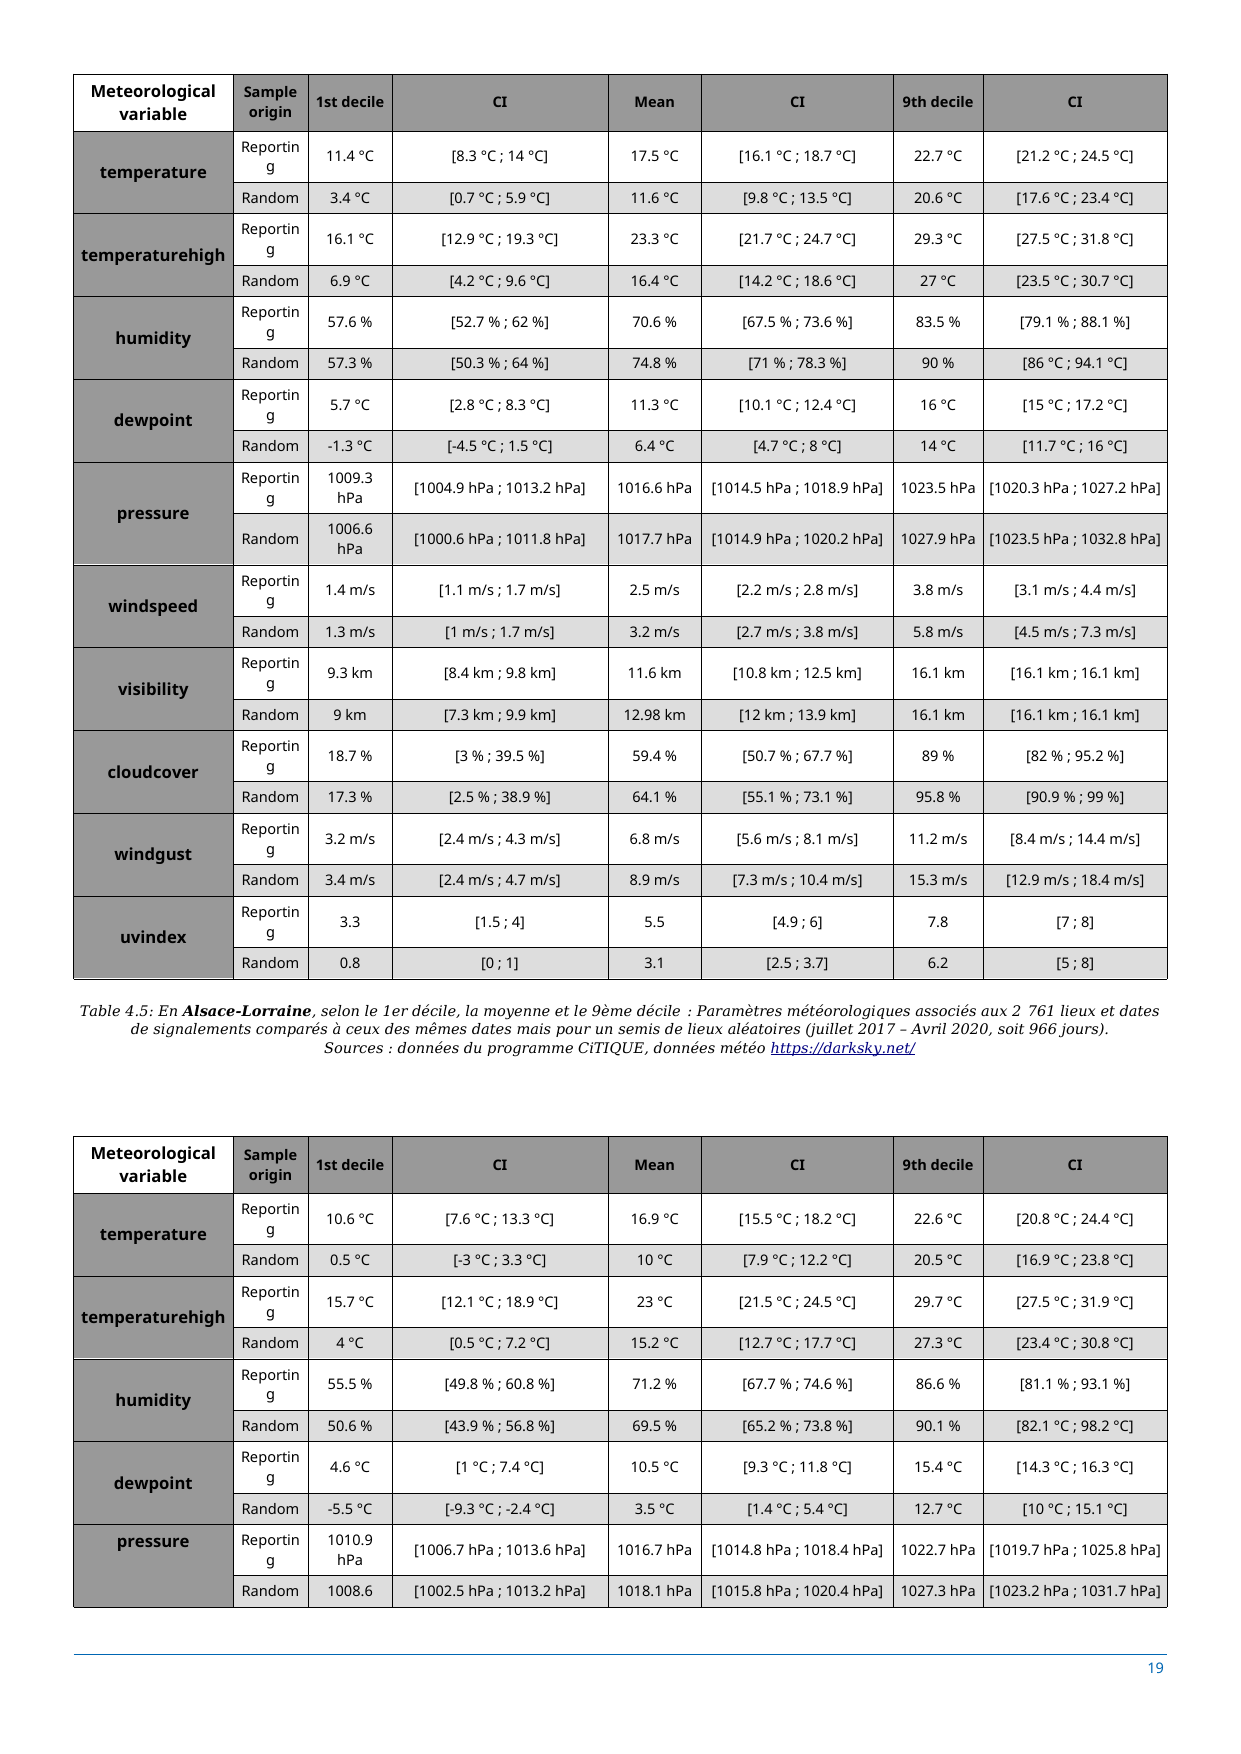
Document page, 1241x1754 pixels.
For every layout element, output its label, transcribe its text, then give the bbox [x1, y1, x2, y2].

table_cell [23.4 °C ; 30.8 °C] [984, 1328, 1167, 1358]
table_cell [1006.7 hPa ; 1013.6 hPa] [393, 1525, 608, 1575]
table_cell 11.6 km [609, 648, 701, 699]
table_cell 11.6 °C [609, 183, 701, 213]
table_cell 1006.6 hPa [309, 514, 392, 564]
table_cell 8.9 m/s [609, 865, 701, 896]
table_cell 3.2 m/s [609, 617, 701, 647]
table_cell 57.6 % [309, 297, 392, 347]
table_cell [0 ; 1] [393, 948, 608, 978]
table_cell Random [234, 1576, 308, 1607]
table_cell [10.1 °C ; 12.4 °C] [702, 380, 893, 430]
table_cell 15.2 °C [609, 1328, 701, 1358]
table_cell Reporting [234, 1360, 308, 1410]
table_cell windgust [74, 814, 233, 896]
table_cell Random [234, 617, 308, 647]
table_cell 17.3 % [309, 782, 392, 813]
table_cell [1000.6 hPa ; 1011.8 hPa] [393, 514, 608, 564]
table_cell [15 °C ; 17.2 °C] [984, 380, 1167, 430]
table_cell [-9.3 °C ; -2.4 °C] [393, 1494, 608, 1524]
table_cell pressure [74, 1525, 233, 1607]
table_cell [1.5 ; 4] [393, 897, 608, 947]
table_cell [-4.5 °C ; 1.5 °C] [393, 431, 608, 462]
table_cell Reporting [234, 566, 308, 616]
table_cell 22.7 °C [894, 132, 983, 182]
table_cell [1020.3 hPa ; 1027.2 hPa] [984, 463, 1167, 513]
table_cell [16.1 km ; 16.1 km] [984, 648, 1167, 699]
table_cell 1.4 m/s [309, 566, 392, 616]
table_cell 20.6 °C [894, 183, 983, 213]
table_cell [50.3 % ; 64 %] [393, 349, 608, 379]
table_cell windspeed [74, 566, 233, 647]
table_header CI [702, 1137, 893, 1193]
table_cell 95.8 % [894, 782, 983, 813]
table_header 1st decile [309, 75, 392, 131]
table_cell [90.9 % ; 99 %] [984, 782, 1167, 813]
table_cell [7.3 km ; 9.9 km] [393, 700, 608, 730]
table_cell Random [234, 514, 308, 564]
table_cell Reporting [234, 132, 308, 182]
table_header CI [984, 75, 1167, 131]
table_cell 89 % [894, 731, 983, 781]
table_cell [23.5 °C ; 30.7 °C] [984, 266, 1167, 296]
table_cell 3.5 °C [609, 1494, 701, 1524]
table_cell [43.9 % ; 56.8 %] [393, 1411, 608, 1441]
table_cell [2.2 m/s ; 2.8 m/s] [702, 566, 893, 616]
table_cell 27.3 °C [894, 1328, 983, 1358]
table_cell 70.6 % [609, 297, 701, 347]
table_cell [21.5 °C ; 24.5 °C] [702, 1277, 893, 1327]
table_header Meteorological variable [74, 75, 233, 131]
table_cell 17.5 °C [609, 132, 701, 182]
table_cell 1008.6 [309, 1576, 392, 1607]
table_cell [2.5 % ; 38.9 %] [393, 782, 608, 813]
table_cell 23 °C [609, 1277, 701, 1327]
table_cell [7.6 °C ; 13.3 °C] [393, 1194, 608, 1244]
table_cell [10.8 km ; 12.5 km] [702, 648, 893, 699]
table_cell 11.2 m/s [894, 814, 983, 864]
table_cell 6.2 [894, 948, 983, 978]
table_cell [-3 °C ; 3.3 °C] [393, 1245, 608, 1276]
table_cell [16.1 km ; 16.1 km] [984, 700, 1167, 730]
table_cell 23.3 °C [609, 214, 701, 265]
table_cell [1014.5 hPa ; 1018.9 hPa] [702, 463, 893, 513]
table_cell humidity [74, 297, 233, 379]
table_cell Random [234, 700, 308, 730]
table_cell 1016.6 hPa [609, 463, 701, 513]
table_cell 5.8 m/s [894, 617, 983, 647]
table_cell 15.7 °C [309, 1277, 392, 1327]
table_cell -5.5 °C [309, 1494, 392, 1524]
table_cell 6.8 m/s [609, 814, 701, 864]
table_cell [15.5 °C ; 18.2 °C] [702, 1194, 893, 1244]
table_cell [7 ; 8] [984, 897, 1167, 947]
table_cell [50.7 % ; 67.7 %] [702, 731, 893, 781]
table_cell [8.4 km ; 9.8 km] [393, 648, 608, 699]
table_cell 9.3 km [309, 648, 392, 699]
text Table 4.5: En Alsace-Lorraine, selon le 1er décile, la moyenne et le 9ème décile : Paramètres météorologiques associés aux 2 761 lieux et dates de signalements comparés à ceux des mêmes dates mais pour un semis de lieux aléatoires (juillet 2017 – Avril 2020, soit 966 jours). Sources : données du programme CiTIQUE, données météo https://darksky.net/ [73, 1003, 1167, 1056]
table_cell Reporting [234, 897, 308, 947]
table_cell [1023.2 hPa ; 1031.7 hPa] [984, 1576, 1167, 1607]
table_header CI [393, 1137, 608, 1193]
table_cell 0.8 [309, 948, 392, 978]
table_cell [4.2 °C ; 9.6 °C] [393, 266, 608, 296]
table_header 1st decile [309, 1137, 392, 1193]
table_cell [82.1 °C ; 98.2 °C] [984, 1411, 1167, 1441]
table_cell 69.5 % [609, 1411, 701, 1441]
table_cell [4.9 ; 6] [702, 897, 893, 947]
table_cell 16 °C [894, 380, 983, 430]
table_cell 29.7 °C [894, 1277, 983, 1327]
table_cell [12.1 °C ; 18.9 °C] [393, 1277, 608, 1327]
table_cell [55.1 % ; 73.1 %] [702, 782, 893, 813]
table_cell [9.3 °C ; 11.8 °C] [702, 1442, 893, 1493]
table_cell 11.4 °C [309, 132, 392, 182]
table_cell [1023.5 hPa ; 1032.8 hPa] [984, 514, 1167, 564]
table_cell [20.8 °C ; 24.4 °C] [984, 1194, 1167, 1244]
table_cell temperaturehigh [74, 214, 233, 296]
table_cell [2.4 m/s ; 4.7 m/s] [393, 865, 608, 896]
table_cell [1015.8 hPa ; 1020.4 hPa] [702, 1576, 893, 1607]
table_cell Reporting [234, 1277, 308, 1327]
table_cell Random [234, 266, 308, 296]
table_cell 90 % [894, 349, 983, 379]
table_cell temperature [74, 1194, 233, 1276]
table_cell [12.9 m/s ; 18.4 m/s] [984, 865, 1167, 896]
table_header Mean [609, 75, 701, 131]
table_cell pressure [74, 463, 233, 564]
table_cell 27 °C [894, 266, 983, 296]
table_cell [1.1 m/s ; 1.7 m/s] [393, 566, 608, 616]
table_cell 5.7 °C [309, 380, 392, 430]
table_cell [82 % ; 95.2 %] [984, 731, 1167, 781]
table_cell [1004.9 hPa ; 1013.2 hPa] [393, 463, 608, 513]
table_header CI [984, 1137, 1167, 1193]
table_cell 22.6 °C [894, 1194, 983, 1244]
table_cell 71.2 % [609, 1360, 701, 1410]
table_cell [16.9 °C ; 23.8 °C] [984, 1245, 1167, 1276]
table_cell 1027.9 hPa [894, 514, 983, 564]
table_cell [14.2 °C ; 18.6 °C] [702, 266, 893, 296]
table_cell Reporting [234, 463, 308, 513]
table_cell cloudcover [74, 731, 233, 813]
table_cell [17.6 °C ; 23.4 °C] [984, 183, 1167, 213]
table_cell 12.7 °C [894, 1494, 983, 1524]
table_cell visibility [74, 648, 233, 730]
table_cell 90.1 % [894, 1411, 983, 1441]
table_cell [1002.5 hPa ; 1013.2 hPa] [393, 1576, 608, 1607]
table_cell 1010.9 hPa [309, 1525, 392, 1575]
table_cell [1 °C ; 7.4 °C] [393, 1442, 608, 1493]
table_cell 16.9 °C [609, 1194, 701, 1244]
table_cell 1023.5 hPa [894, 463, 983, 513]
table_header 9th decile [894, 1137, 983, 1193]
table_cell [81.1 % ; 93.1 %] [984, 1360, 1167, 1410]
table_cell Reporting [234, 380, 308, 430]
table_cell temperature [74, 132, 233, 213]
table_cell [9.8 °C ; 13.5 °C] [702, 183, 893, 213]
table_header 9th decile [894, 75, 983, 131]
table_cell [12.7 °C ; 17.7 °C] [702, 1328, 893, 1358]
table_cell [5 ; 8] [984, 948, 1167, 978]
table_cell 16.4 °C [609, 266, 701, 296]
table_cell 10.5 °C [609, 1442, 701, 1493]
table_cell [3.1 m/s ; 4.4 m/s] [984, 566, 1167, 616]
table_header CI [393, 75, 608, 131]
table_cell [1014.8 hPa ; 1018.4 hPa] [702, 1525, 893, 1575]
table_cell dewpoint [74, 1442, 233, 1524]
table_cell 55.5 % [309, 1360, 392, 1410]
table_cell 3.8 m/s [894, 566, 983, 616]
table_cell [8.3 °C ; 14 °C] [393, 132, 608, 182]
table_cell 1017.7 hPa [609, 514, 701, 564]
table_cell [52.7 % ; 62 %] [393, 297, 608, 347]
table_cell [3 % ; 39.5 %] [393, 731, 608, 781]
table_cell [7.3 m/s ; 10.4 m/s] [702, 865, 893, 896]
table_cell Reporting [234, 1525, 308, 1575]
table_cell 3.1 [609, 948, 701, 978]
table_cell 57.3 % [309, 349, 392, 379]
table_cell 50.6 % [309, 1411, 392, 1441]
table_cell [21.2 °C ; 24.5 °C] [984, 132, 1167, 182]
table_cell 0.5 °C [309, 1245, 392, 1276]
table_cell [7.9 °C ; 12.2 °C] [702, 1245, 893, 1276]
table_cell 16.1 °C [309, 214, 392, 265]
table_cell 6.9 °C [309, 266, 392, 296]
table_cell uvindex [74, 897, 233, 978]
table_cell [16.1 °C ; 18.7 °C] [702, 132, 893, 182]
table_cell [10 °C ; 15.1 °C] [984, 1494, 1167, 1524]
table_cell Random [234, 1328, 308, 1358]
table_cell Reporting [234, 731, 308, 781]
table_cell 59.4 % [609, 731, 701, 781]
table_cell 12.98 km [609, 700, 701, 730]
table_cell Reporting [234, 1194, 308, 1244]
table_cell [4.7 °C ; 8 °C] [702, 431, 893, 462]
table_cell 5.5 [609, 897, 701, 947]
table_cell 16.1 km [894, 648, 983, 699]
table_cell -1.3 °C [309, 431, 392, 462]
table_cell 4.6 °C [309, 1442, 392, 1493]
table_cell 9 km [309, 700, 392, 730]
table_cell 29.3 °C [894, 214, 983, 265]
table_cell [14.3 °C ; 16.3 °C] [984, 1442, 1167, 1493]
table_cell 3.4 °C [309, 183, 392, 213]
table_cell Random [234, 1245, 308, 1276]
table_cell 74.8 % [609, 349, 701, 379]
table_header Sample origin [234, 75, 308, 131]
table_cell [67.7 % ; 74.6 %] [702, 1360, 893, 1410]
table_cell Reporting [234, 1442, 308, 1493]
table_cell temperaturehigh [74, 1277, 233, 1358]
table_cell Random [234, 948, 308, 978]
table_cell 14 °C [894, 431, 983, 462]
table_cell humidity [74, 1360, 233, 1441]
table_cell Random [234, 1494, 308, 1524]
table_cell Random [234, 431, 308, 462]
table_cell [65.2 % ; 73.8 %] [702, 1411, 893, 1441]
table_cell [27.5 °C ; 31.8 °C] [984, 214, 1167, 265]
table_cell 1027.3 hPa [894, 1576, 983, 1607]
table_cell 20.5 °C [894, 1245, 983, 1276]
table_cell 15.4 °C [894, 1442, 983, 1493]
table_cell Reporting [234, 297, 308, 347]
table_header CI [702, 75, 893, 131]
table_cell Random [234, 1411, 308, 1441]
table_cell Reporting [234, 214, 308, 265]
table_cell 64.1 % [609, 782, 701, 813]
table_cell 11.3 °C [609, 380, 701, 430]
table_cell 4 °C [309, 1328, 392, 1358]
table_cell Random [234, 349, 308, 379]
table_cell 6.4 °C [609, 431, 701, 462]
table_cell [49.8 % ; 60.8 %] [393, 1360, 608, 1410]
table_cell [86 °C ; 94.1 °C] [984, 349, 1167, 379]
table_cell [12 km ; 13.9 km] [702, 700, 893, 730]
table_cell 1018.1 hPa [609, 1576, 701, 1607]
table_cell 1022.7 hPa [894, 1525, 983, 1575]
table_cell 1016.7 hPa [609, 1525, 701, 1575]
table_header Sample origin [234, 1137, 308, 1193]
table_cell 3.3 [309, 897, 392, 947]
table_cell 3.4 m/s [309, 865, 392, 896]
table_cell Random [234, 183, 308, 213]
table_cell dewpoint [74, 380, 233, 462]
table_cell [79.1 % ; 88.1 %] [984, 297, 1167, 347]
table_cell [0.7 °C ; 5.9 °C] [393, 183, 608, 213]
table_cell 10 °C [609, 1245, 701, 1276]
table_cell [12.9 °C ; 19.3 °C] [393, 214, 608, 265]
table_cell Random [234, 782, 308, 813]
table_cell [4.5 m/s ; 7.3 m/s] [984, 617, 1167, 647]
table_cell 18.7 % [309, 731, 392, 781]
table_cell [0.5 °C ; 7.2 °C] [393, 1328, 608, 1358]
table_cell 1009.3 hPa [309, 463, 392, 513]
table_cell 3.2 m/s [309, 814, 392, 864]
table_cell 83.5 % [894, 297, 983, 347]
table_cell [5.6 m/s ; 8.1 m/s] [702, 814, 893, 864]
table_cell [71 % ; 78.3 %] [702, 349, 893, 379]
table_header Meteorological variable [74, 1137, 233, 1193]
table_cell [8.4 m/s ; 14.4 m/s] [984, 814, 1167, 864]
table_cell [2.7 m/s ; 3.8 m/s] [702, 617, 893, 647]
table_cell 16.1 km [894, 700, 983, 730]
table_cell [2.8 °C ; 8.3 °C] [393, 380, 608, 430]
table_cell 1.3 m/s [309, 617, 392, 647]
table_cell [67.5 % ; 73.6 %] [702, 297, 893, 347]
table_cell 10.6 °C [309, 1194, 392, 1244]
table_cell [1019.7 hPa ; 1025.8 hPa] [984, 1525, 1167, 1575]
table_cell [11.7 °C ; 16 °C] [984, 431, 1167, 462]
table_cell [1 m/s ; 1.7 m/s] [393, 617, 608, 647]
table_cell Reporting [234, 814, 308, 864]
table_cell [1.4 °C ; 5.4 °C] [702, 1494, 893, 1524]
table_cell Reporting [234, 648, 308, 699]
table_cell [21.7 °C ; 24.7 °C] [702, 214, 893, 265]
table_cell [27.5 °C ; 31.9 °C] [984, 1277, 1167, 1327]
table_cell 7.8 [894, 897, 983, 947]
table_cell Random [234, 865, 308, 896]
table_cell 86.6 % [894, 1360, 983, 1410]
table_cell [1014.9 hPa ; 1020.2 hPa] [702, 514, 893, 564]
table_cell 15.3 m/s [894, 865, 983, 896]
table_cell 2.5 m/s [609, 566, 701, 616]
table_cell [2.4 m/s ; 4.3 m/s] [393, 814, 608, 864]
table_cell [2.5 ; 3.7] [702, 948, 893, 978]
table_header Mean [609, 1137, 701, 1193]
